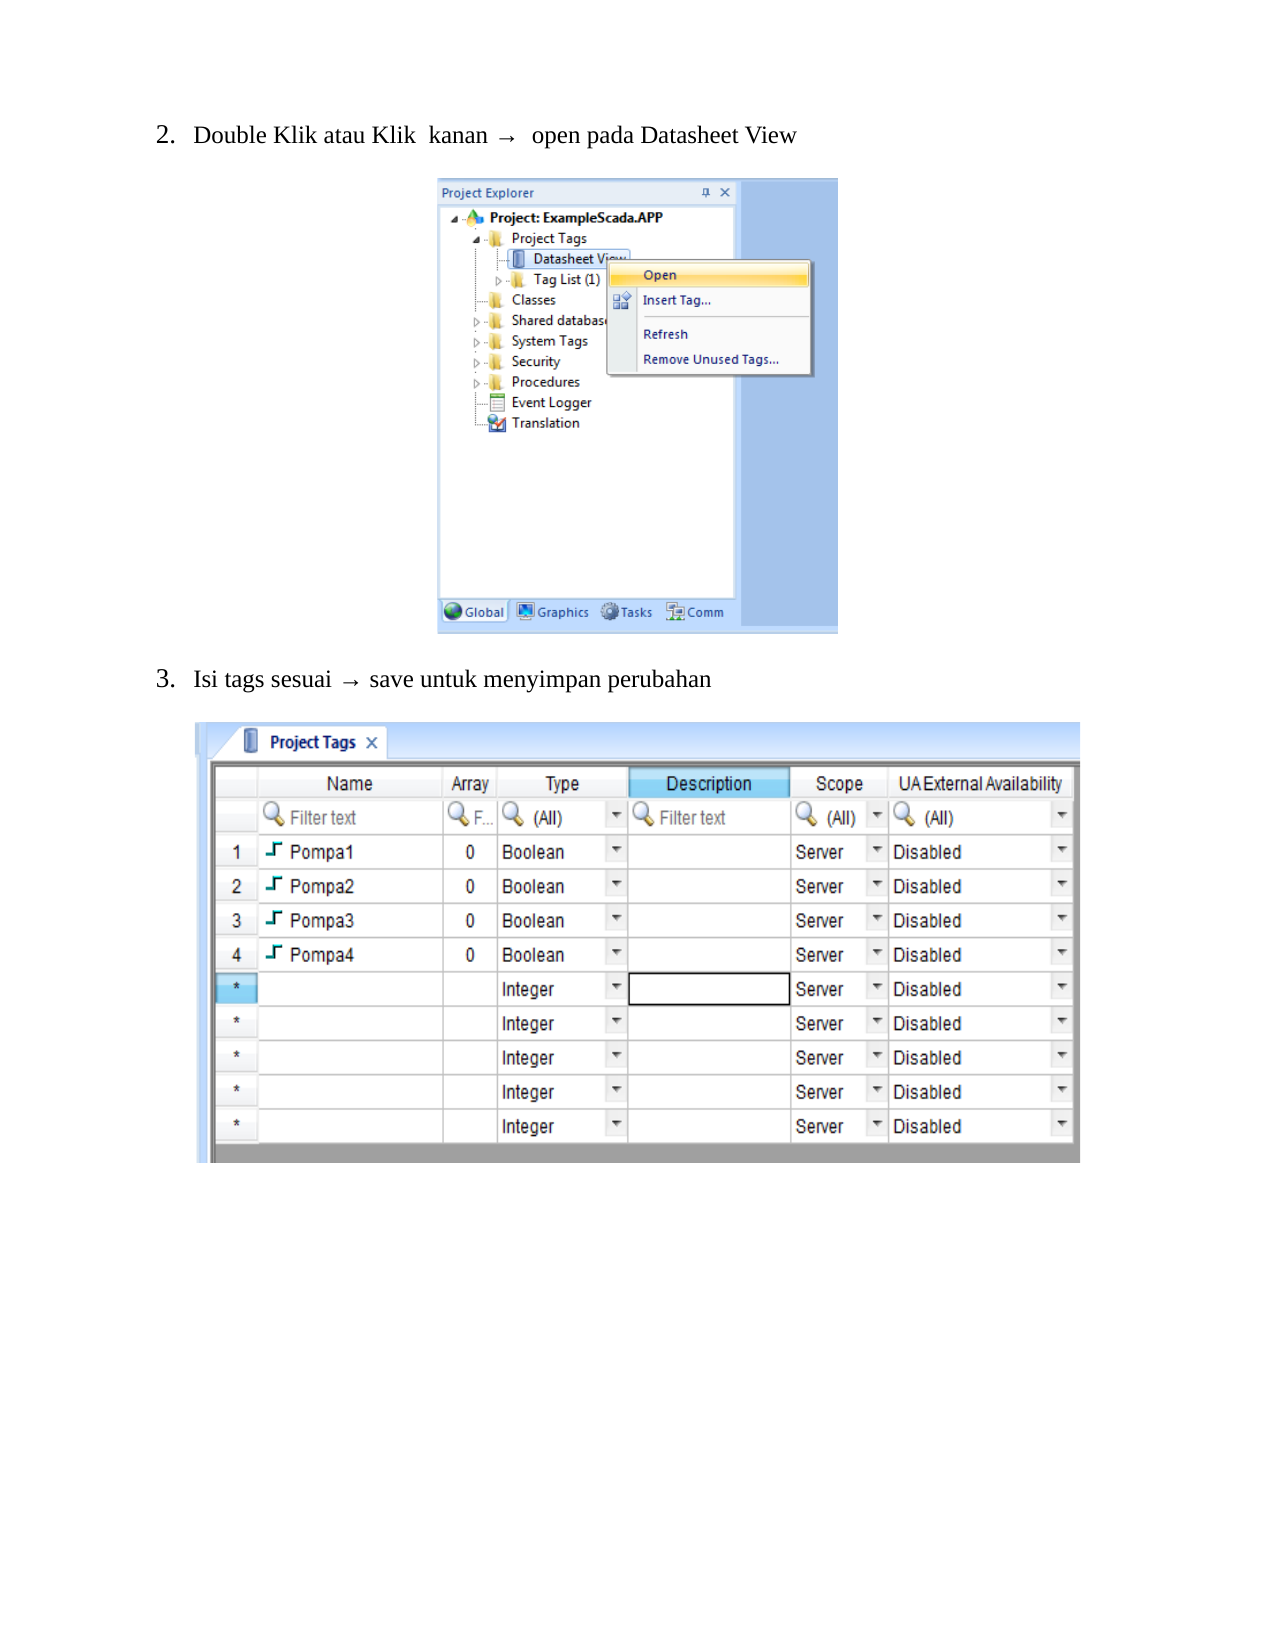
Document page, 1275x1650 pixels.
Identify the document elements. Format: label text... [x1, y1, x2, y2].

picture [194, 722, 1081, 1163]
picture [437, 178, 838, 634]
list Isi tags sesuai → save untuk menyimpan perubahan [156, 663, 1157, 694]
list Double Klik atau Klik kanan → open pada Datasheet View [156, 118, 1157, 149]
